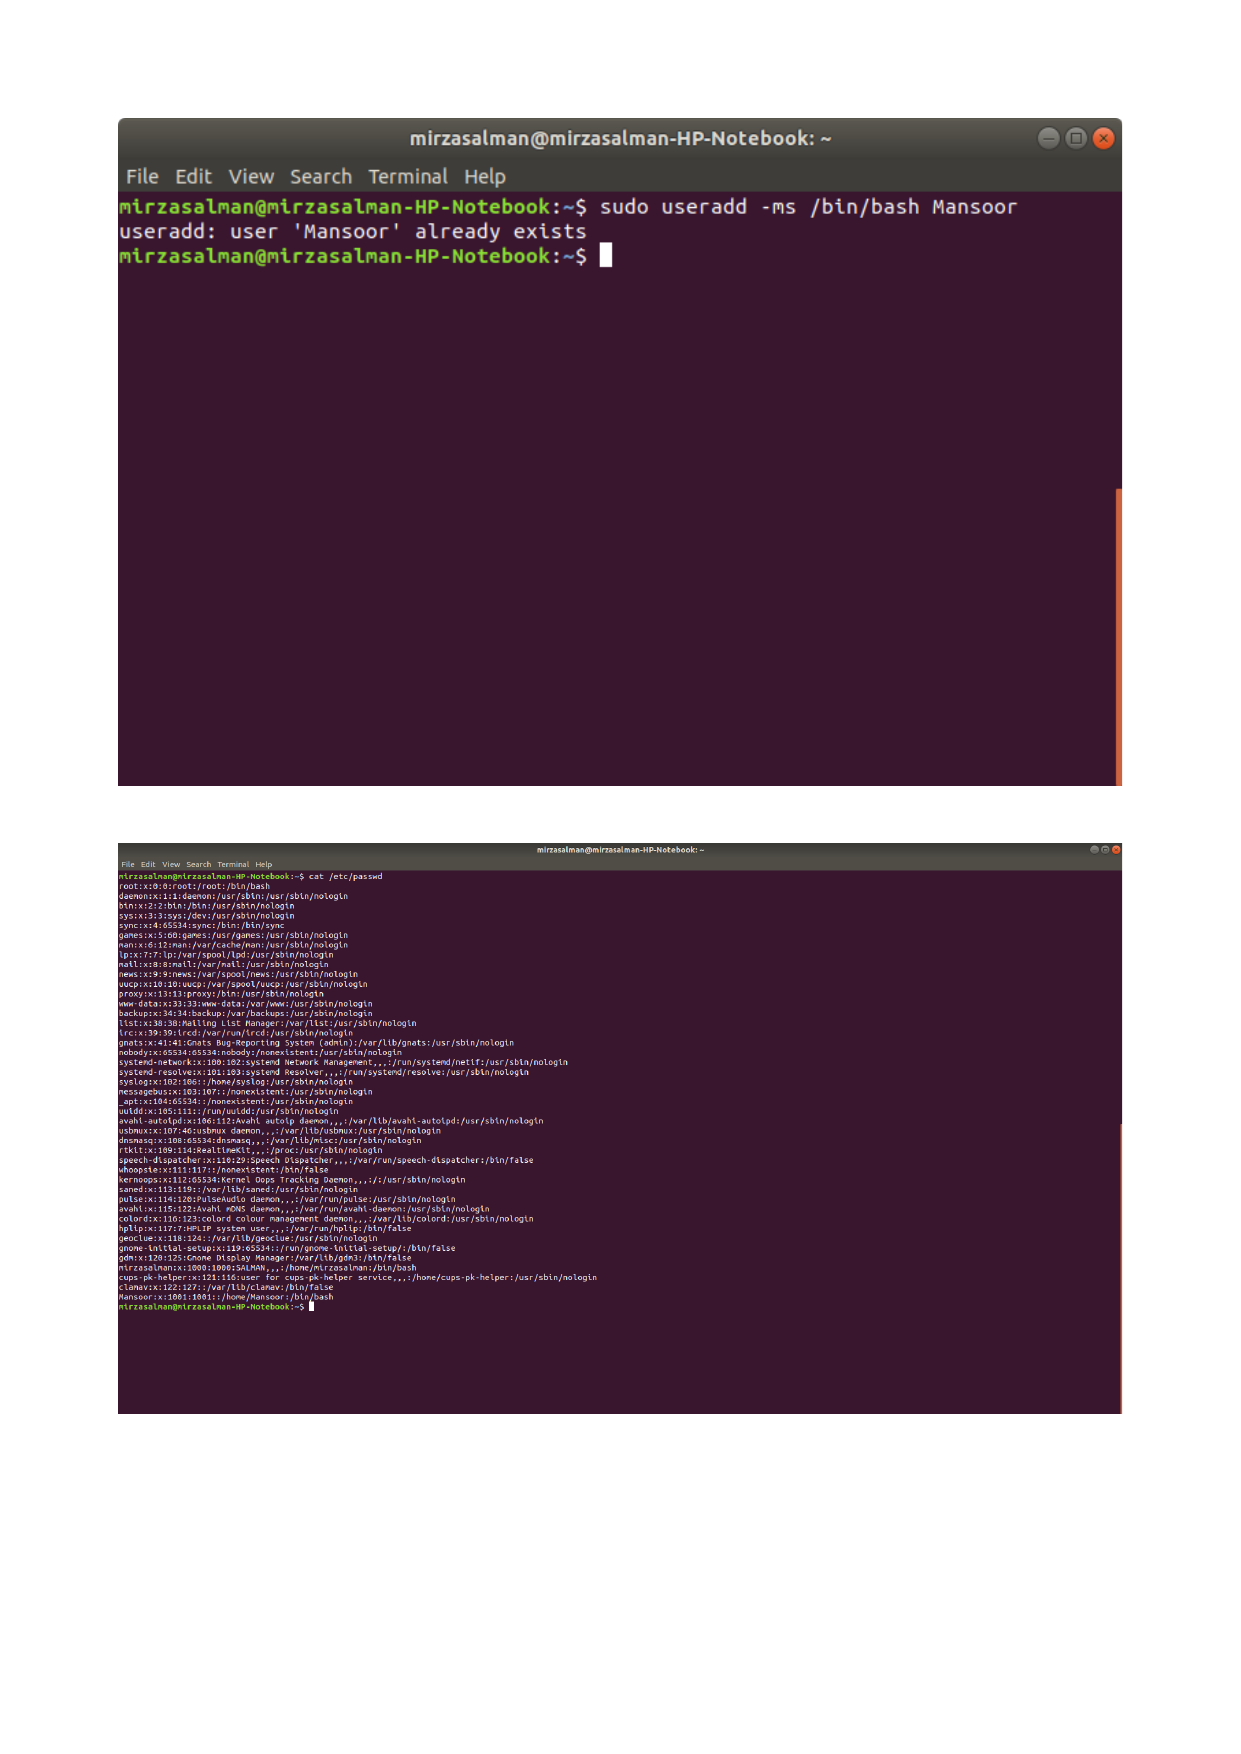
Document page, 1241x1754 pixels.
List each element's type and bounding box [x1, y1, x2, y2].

picture [118, 118, 1123, 786]
picture [118, 843, 1123, 1414]
